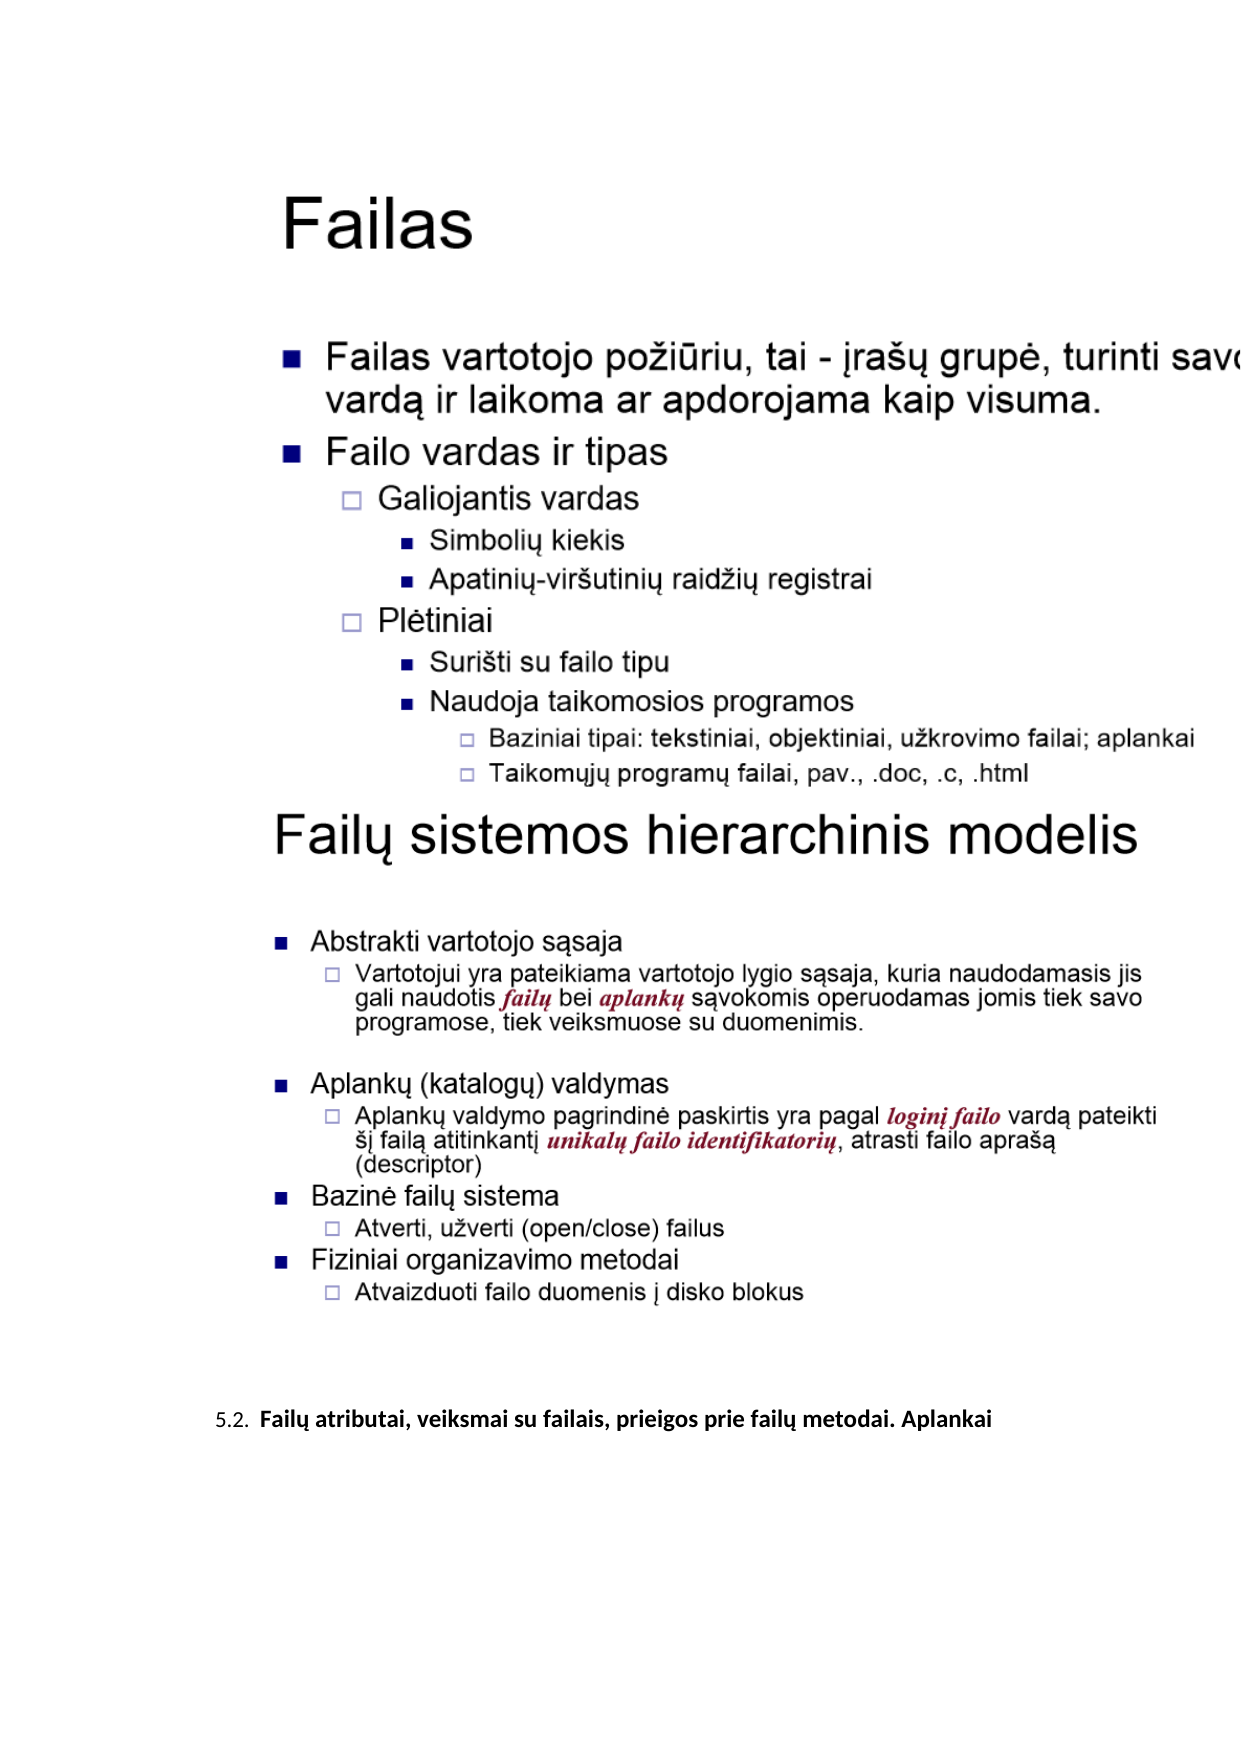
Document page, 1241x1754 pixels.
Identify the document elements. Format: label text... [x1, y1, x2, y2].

list Failų atributai, veiksmai su failais, prieigos prie failų metodai. Aplankai [215, 1403, 1181, 1433]
